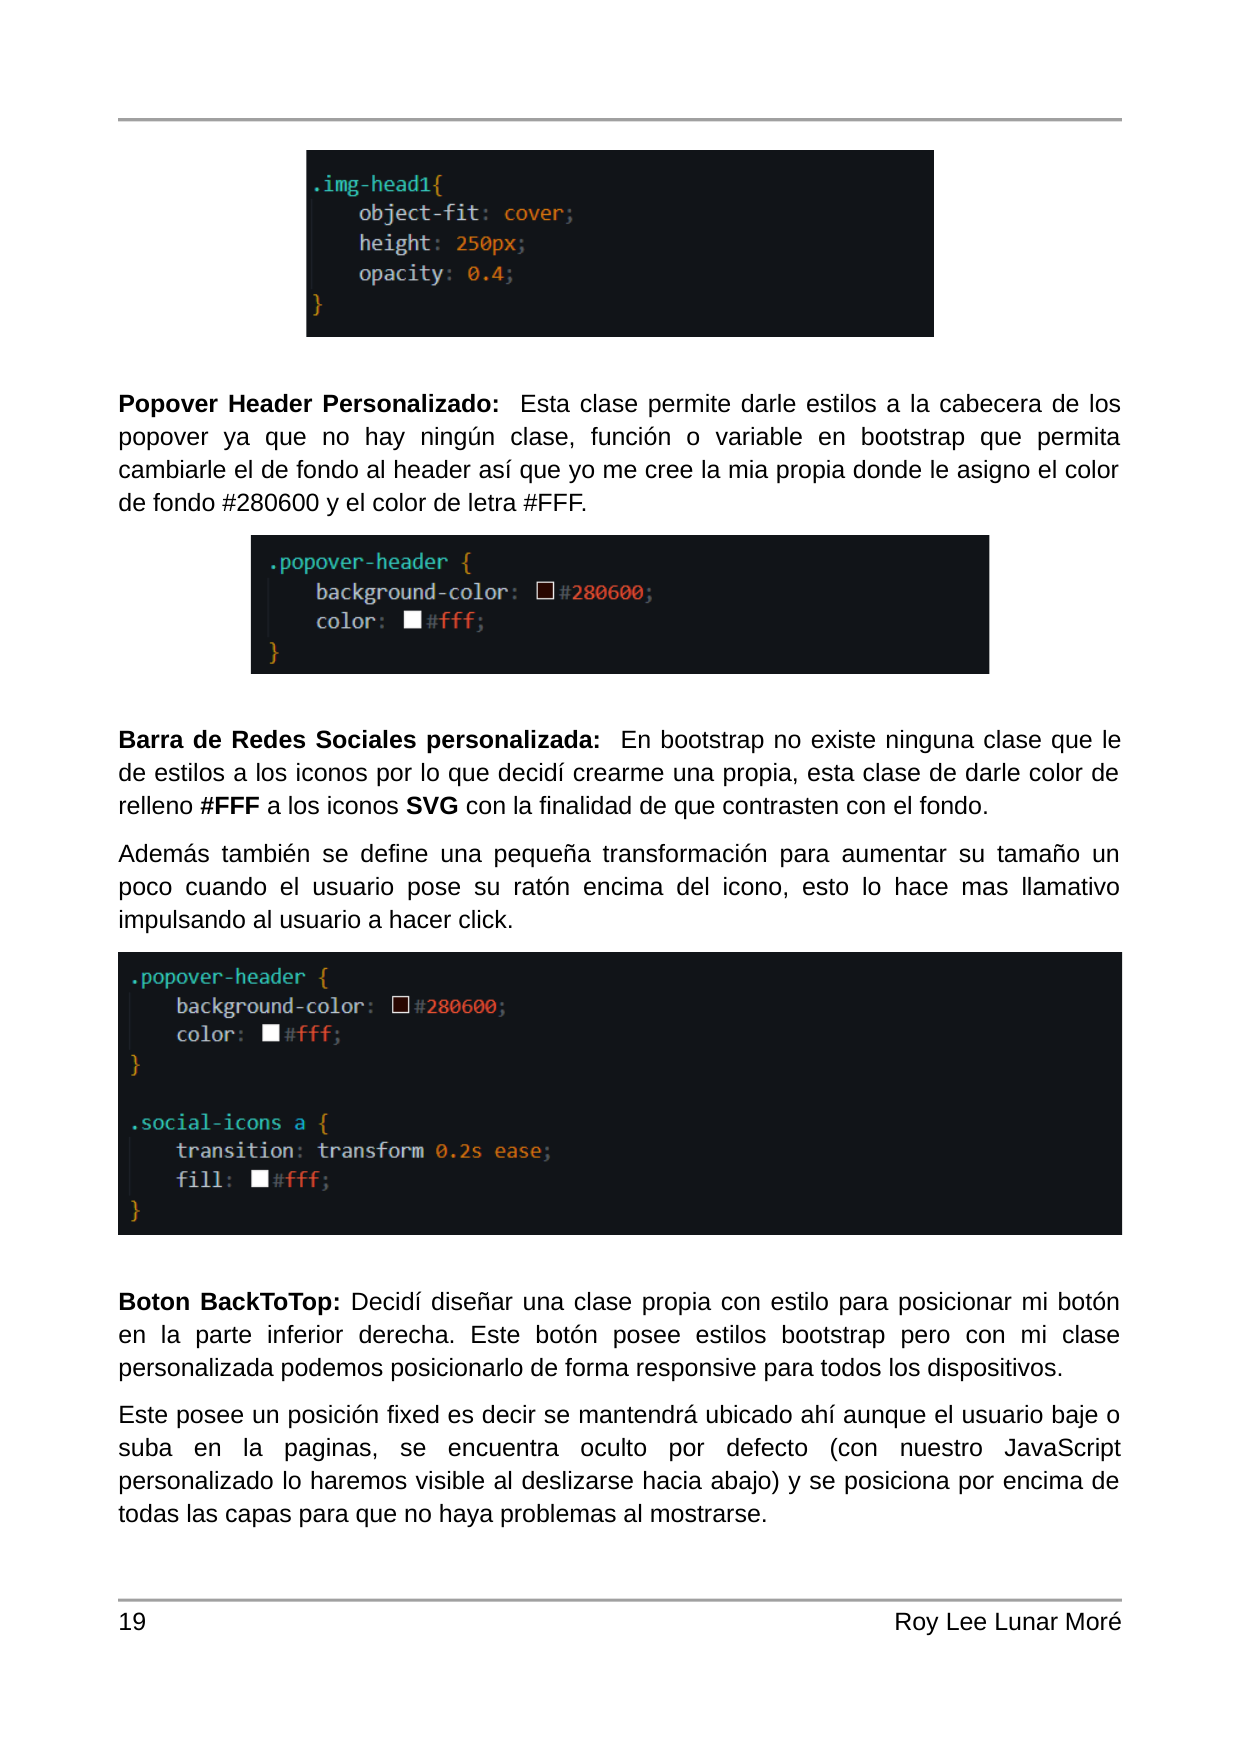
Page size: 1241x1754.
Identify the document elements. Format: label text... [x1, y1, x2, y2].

text Boton BackToTop: Decidí diseñar una clase propia con estilo para posicionar mi botón en la parte inferior derecha. Este botón posee estilos bootstrap pero con mi clase personalizada podemos posicionarlo de forma responsive para todos los dispositivos. [118, 1287, 1122, 1381]
picture [250, 535, 990, 674]
text Barra de Redes Sociales personalizada: En bootstrap no existe ninguna clase que le de estilos a los iconos por lo que decidí crearme una propia, esta clase de darle color de relleno #FFF a los iconos SVG con la finalidad de que contrasten con el fondo. [118, 725, 1122, 820]
text Además también se define una pequeña transformación para aumentar su tamaño un poco cuando el usuario pose su ratón encima del icono, esto lo hace mas llamativo impulsando al usuario a hacer click. [118, 839, 1122, 933]
picture [306, 150, 934, 337]
text Popover Header Personalizado: Esta clase permite darle estilos a la cabecera de los popover ya que no hay ningún clase, función o variable en bootstrap que permita cambiarle el de fondo al header así que yo me cree la mia propia donde le asigno el color de fondo #280600 y el color de letra #FFF. [118, 389, 1122, 517]
text Este posee un posición fixed es decir se mantendrá ubicado ahí aunque el usuario baje o suba en la paginas, se encuentra oculto por defecto (con nuestro JavaScript personalizado lo haremos visible al deslizarse hacia abajo) y se posiciona por encima de todas las capas para que no haya problemas al mostrarse. [118, 1400, 1122, 1528]
picture [118, 952, 1123, 1235]
